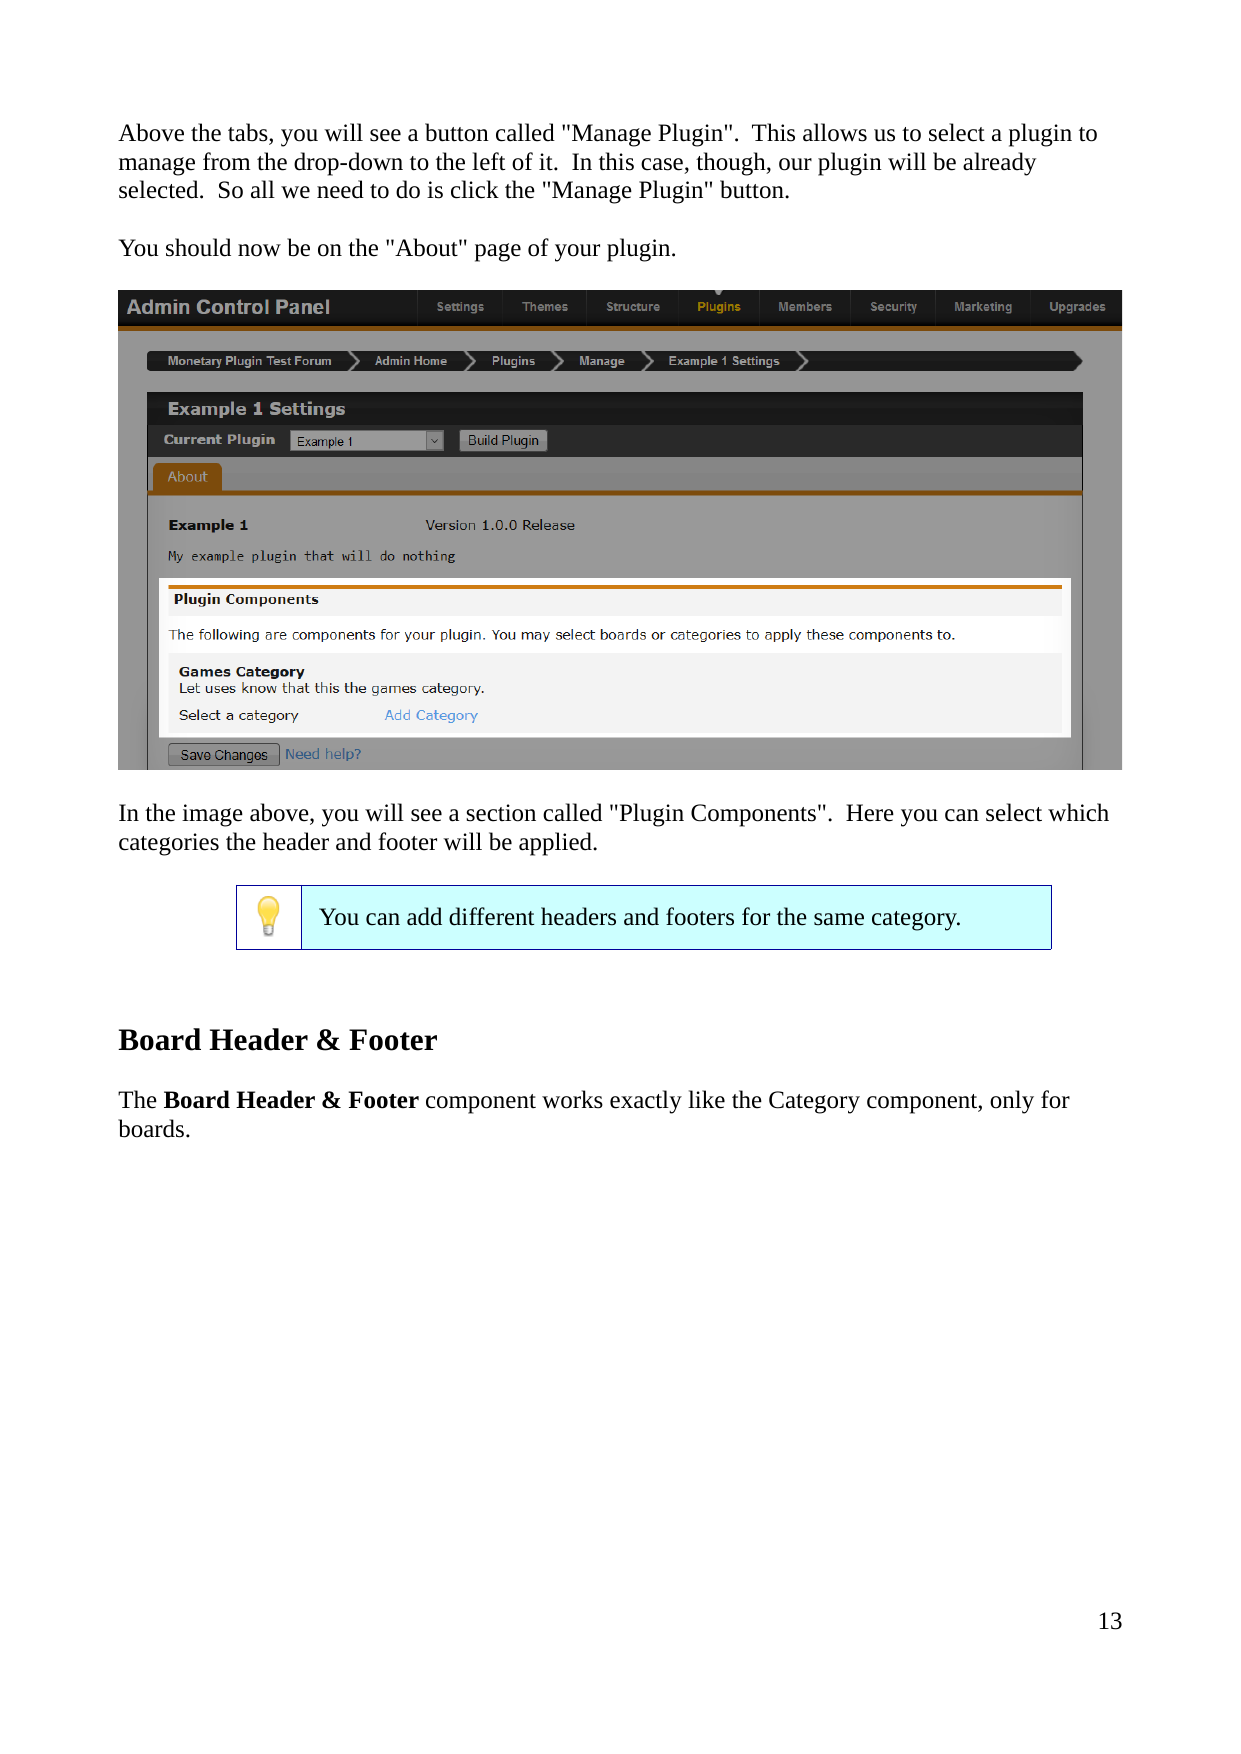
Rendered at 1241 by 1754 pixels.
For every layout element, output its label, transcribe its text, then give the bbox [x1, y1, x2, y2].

picture [251, 896, 286, 937]
table_header You can add different headers and footers for the same category. [302, 886, 1051, 949]
text The Board Header & Footer component works exactly like the Category component, only for boards. [118, 1086, 1122, 1143]
picture [118, 290, 1123, 770]
text Board Header & Footer [118, 1021, 1122, 1057]
text In the image above, you will see a section called "Plugin Components". Here you can select which categories the header and footer will be applied. [118, 798, 1122, 856]
text Above the tabs, you will see a button called "Manage Plugin". This allows us to select a plugin to manage from the drop-down to the left of it. In this case, though, our plugin will be already selected. So all we need to do is click the "Manage Plugin" button. [118, 118, 1122, 204]
table_header [237, 886, 301, 949]
text You should now be on the "About" page of your plugin. [118, 233, 1122, 262]
